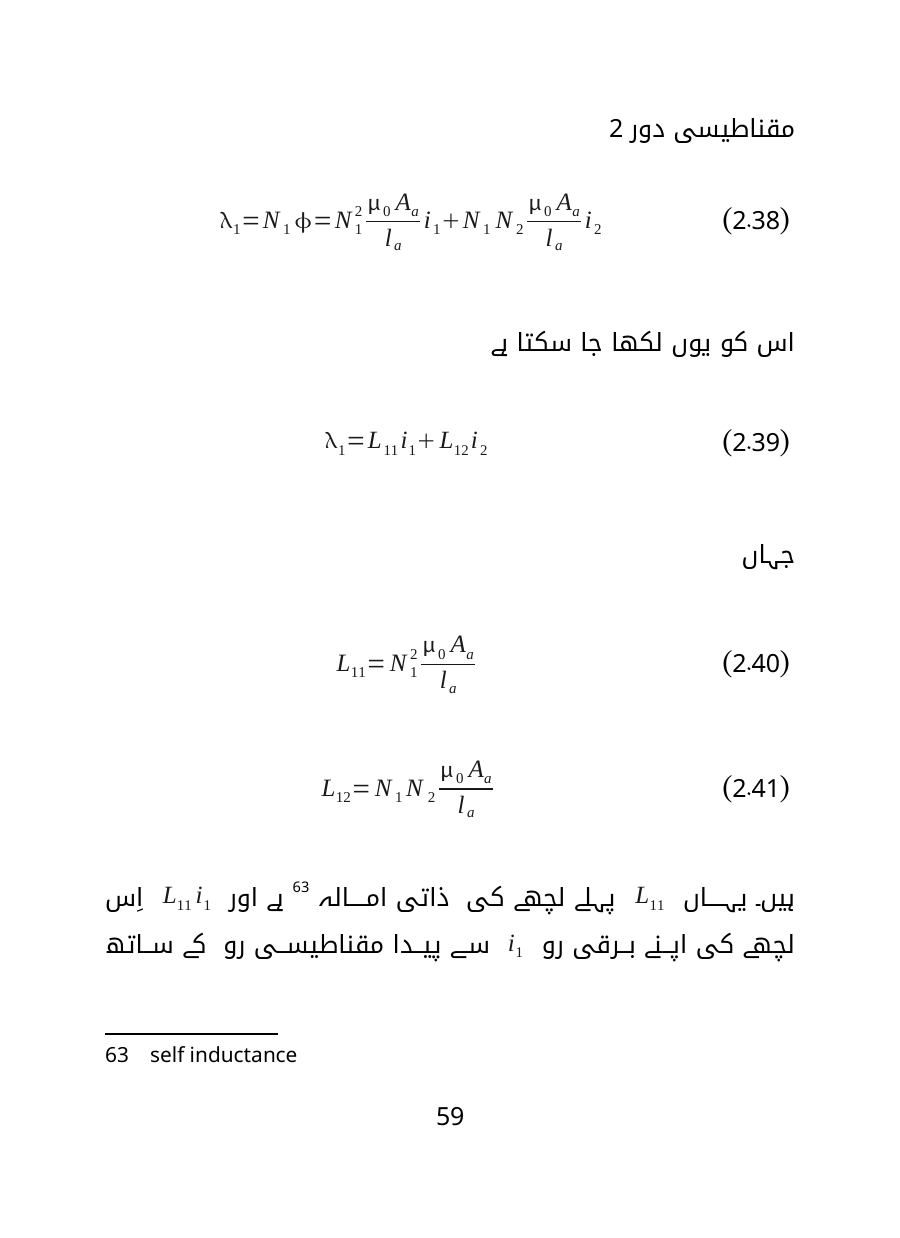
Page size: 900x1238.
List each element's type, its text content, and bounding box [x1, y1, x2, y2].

table_header (2.40) [698, 625, 795, 716]
text اس کو یوں لکھا جا سکتا ہے [105, 319, 795, 367]
table_header [105, 625, 698, 716]
table_header (2.41) [701, 750, 795, 840]
text ہیں۔ یہاںپہلے لچھے کی ذاتی امالہ ہے اوراِس لچھے کی اپنے برقی روسے پیدا مقناطیسی رو کے ساتھ ملاپ ہے۔ اِن دونوں لچھوں کا مشترکہ امالہ ہے اور لچھا نمبر-1 کے ساتھ برقی رو کی وجہ سے پیدا کردہ مقناطیسی رو کا ملاپ ہے۔ بالکل اسی طرح ہم دوسرے لچھے کے لئے لکھ سکتے ہیں [105, 874, 795, 969]
table_header [105, 413, 698, 485]
text self inductance [105, 1040, 795, 1068]
table_header [105, 183, 707, 273]
table_header (2.38) [707, 183, 795, 273]
text جہاں [105, 531, 795, 579]
table_header [105, 750, 701, 840]
table_header (2.39) [698, 413, 795, 485]
